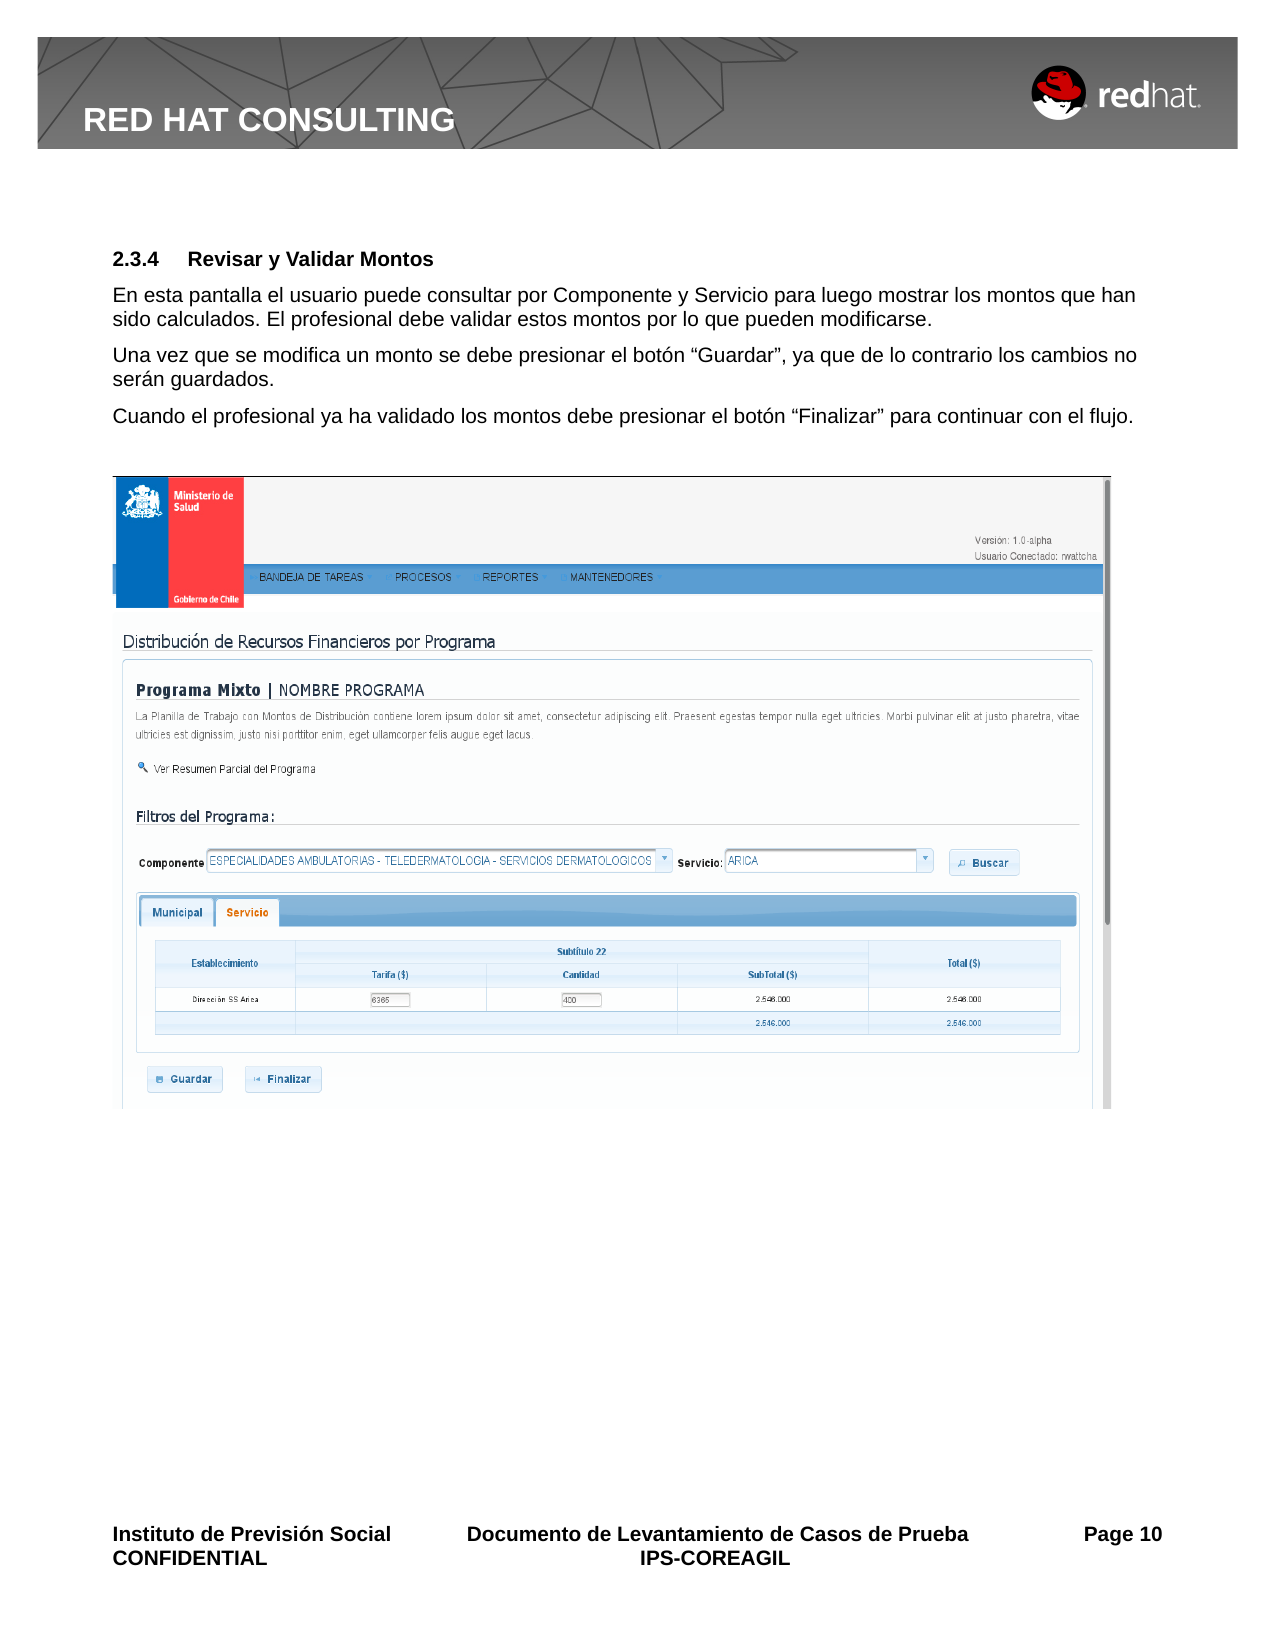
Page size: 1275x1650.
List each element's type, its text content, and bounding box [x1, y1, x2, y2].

subtitle Revisar y Validar Montos [112, 246, 1162, 270]
picture [37, 37, 1238, 149]
text En esta pantalla el usuario puede consultar por Componente y Servicio para luego mostrar los montos que han sido calculados. El profesional debe validar estos montos por lo que pueden modificarse. [112, 283, 1162, 331]
text Una vez que se modifica un monto se debe presionar el botón “Guardar”, ya que de lo contrario los cambios no serán guardados. [112, 343, 1162, 391]
picture [112, 476, 1112, 1109]
text Cuando el profesional ya ha validado los montos debe presionar el botón “Finalizar” para continuar con el flujo. [112, 404, 1162, 428]
